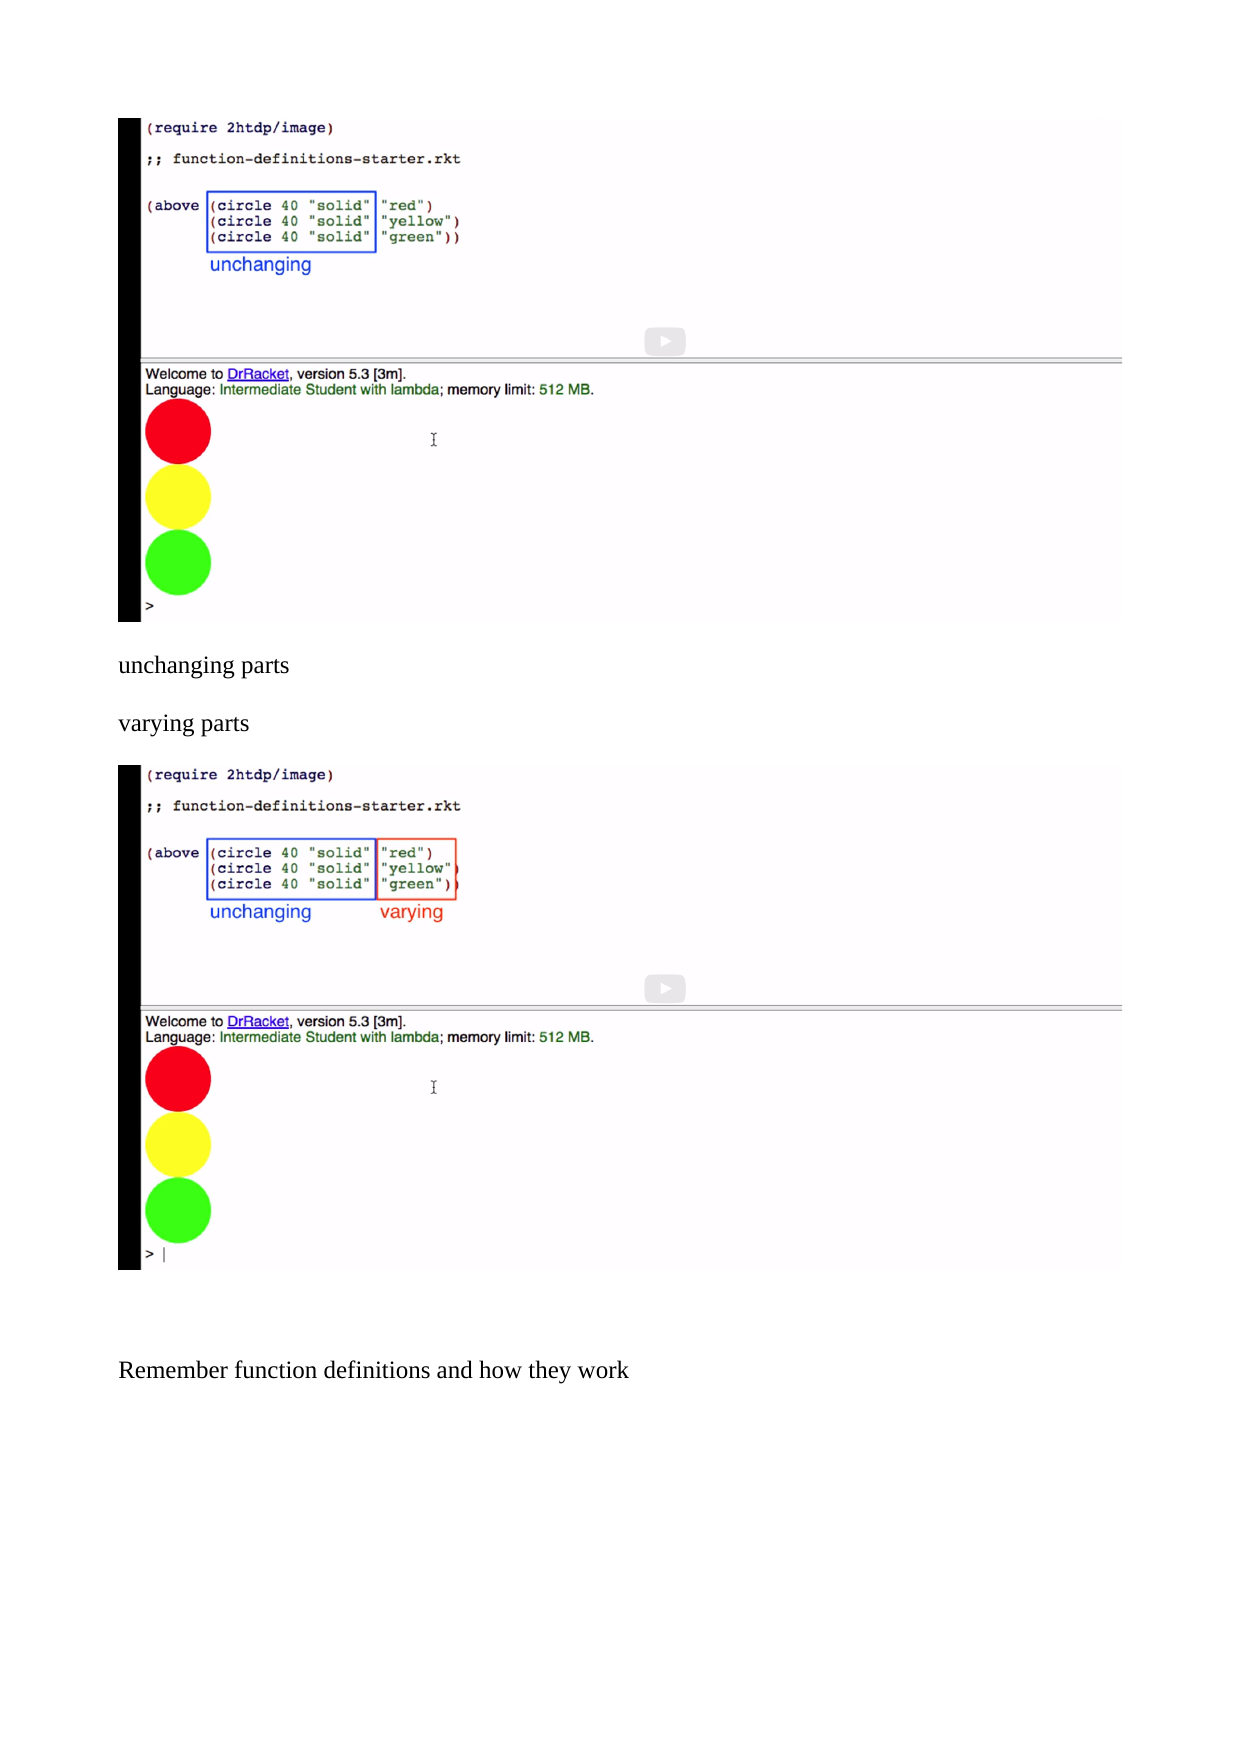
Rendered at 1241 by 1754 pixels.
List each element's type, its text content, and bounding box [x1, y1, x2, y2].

text Remember function definitions and how they work [118, 1355, 1122, 1384]
text unchanging parts [118, 651, 1122, 679]
picture [118, 118, 1123, 622]
text varying parts [118, 708, 1122, 737]
picture [118, 765, 1123, 1270]
